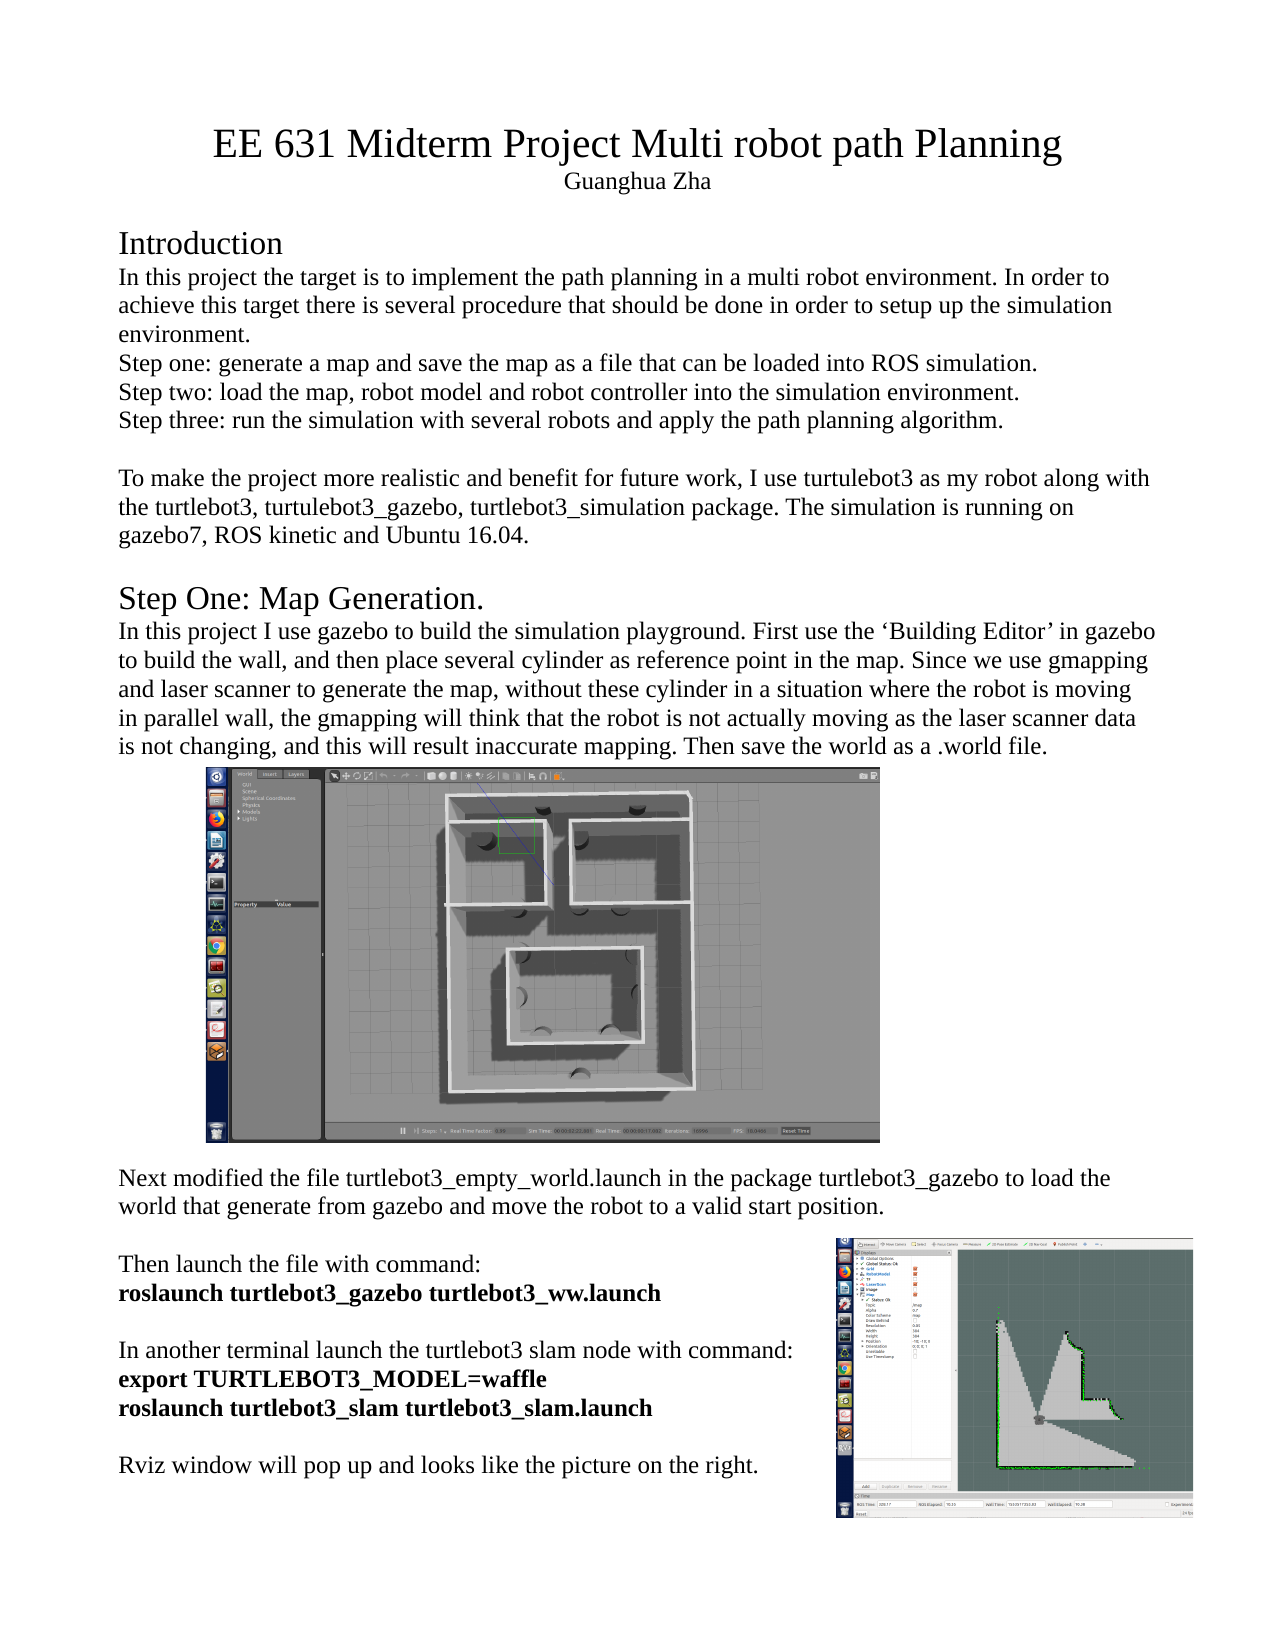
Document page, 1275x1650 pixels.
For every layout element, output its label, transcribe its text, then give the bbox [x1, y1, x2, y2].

text [837, 1393, 1157, 1421]
text Guanghua Zha [118, 166, 1157, 195]
text [837, 1249, 1157, 1278]
text Step one: generate a map and save the map as a file that can be loaded into ROS simulation. [118, 348, 1157, 377]
text export TURTLEBOT3_MODEL=waffle [118, 1364, 836, 1393]
text [837, 1335, 1157, 1364]
text [837, 1364, 1157, 1393]
text Step One: Map Generation. [118, 578, 1157, 616]
text roslaunch turtlebot3_slam turtlebot3_slam.launch [118, 1393, 836, 1421]
text Step two: load the map, robot model and robot controller into the simulation environment. [118, 377, 1157, 406]
text Rviz window will pop up and looks like the picture on the right. [118, 1450, 836, 1479]
text Introduction [118, 223, 1157, 262]
text To make the project more realistic and benefit for future work, I use turtulebot3 as my robot along with the turtlebot3, turtulebot3_gazebo, turtlebot3_simulation package. The simulation is running on gazebo7, ROS kinetic and Ubuntu 16.04. [118, 463, 1157, 549]
text In another terminal launch the turtlebot3 slam node with command: [118, 1335, 836, 1364]
text Then launch the file with command: [118, 1249, 836, 1278]
text [837, 1450, 1157, 1479]
text In this project I use gazebo to build the simulation playground. First use the ‘Building Editor’ in gazebo to build the wall, and then place several cylinder as reference point in the map. Since we use gmapping and laser scanner to generate the map, without these cylinder in a situation where the robot is moving in parallel wall, the gmapping will think that the robot is not actually moving as the laser scanner data is not changing, and this will result inaccurate mapping. Then save the world as a .world file. [118, 616, 1157, 760]
text [837, 1278, 1157, 1306]
text roslaunch turtlebot3_gazebo turtlebot3_ww.launch [118, 1278, 836, 1306]
text Step three: run the simulation with several robots and apply the path planning algorithm. [118, 406, 1157, 434]
text EE 631 Midterm Project Multi robot path Planning [118, 118, 1157, 166]
text In this project the target is to implement the path planning in a multi robot environment. In order to achieve this target there is several procedure that should be done in order to setup up the simulation environment. [118, 262, 1157, 348]
text Next modified the file turtlebot3_empty_world.launch in the package turtlebot3_gazebo to load the world that generate from gazebo and move the robot to a valid start position. [118, 1163, 1157, 1220]
